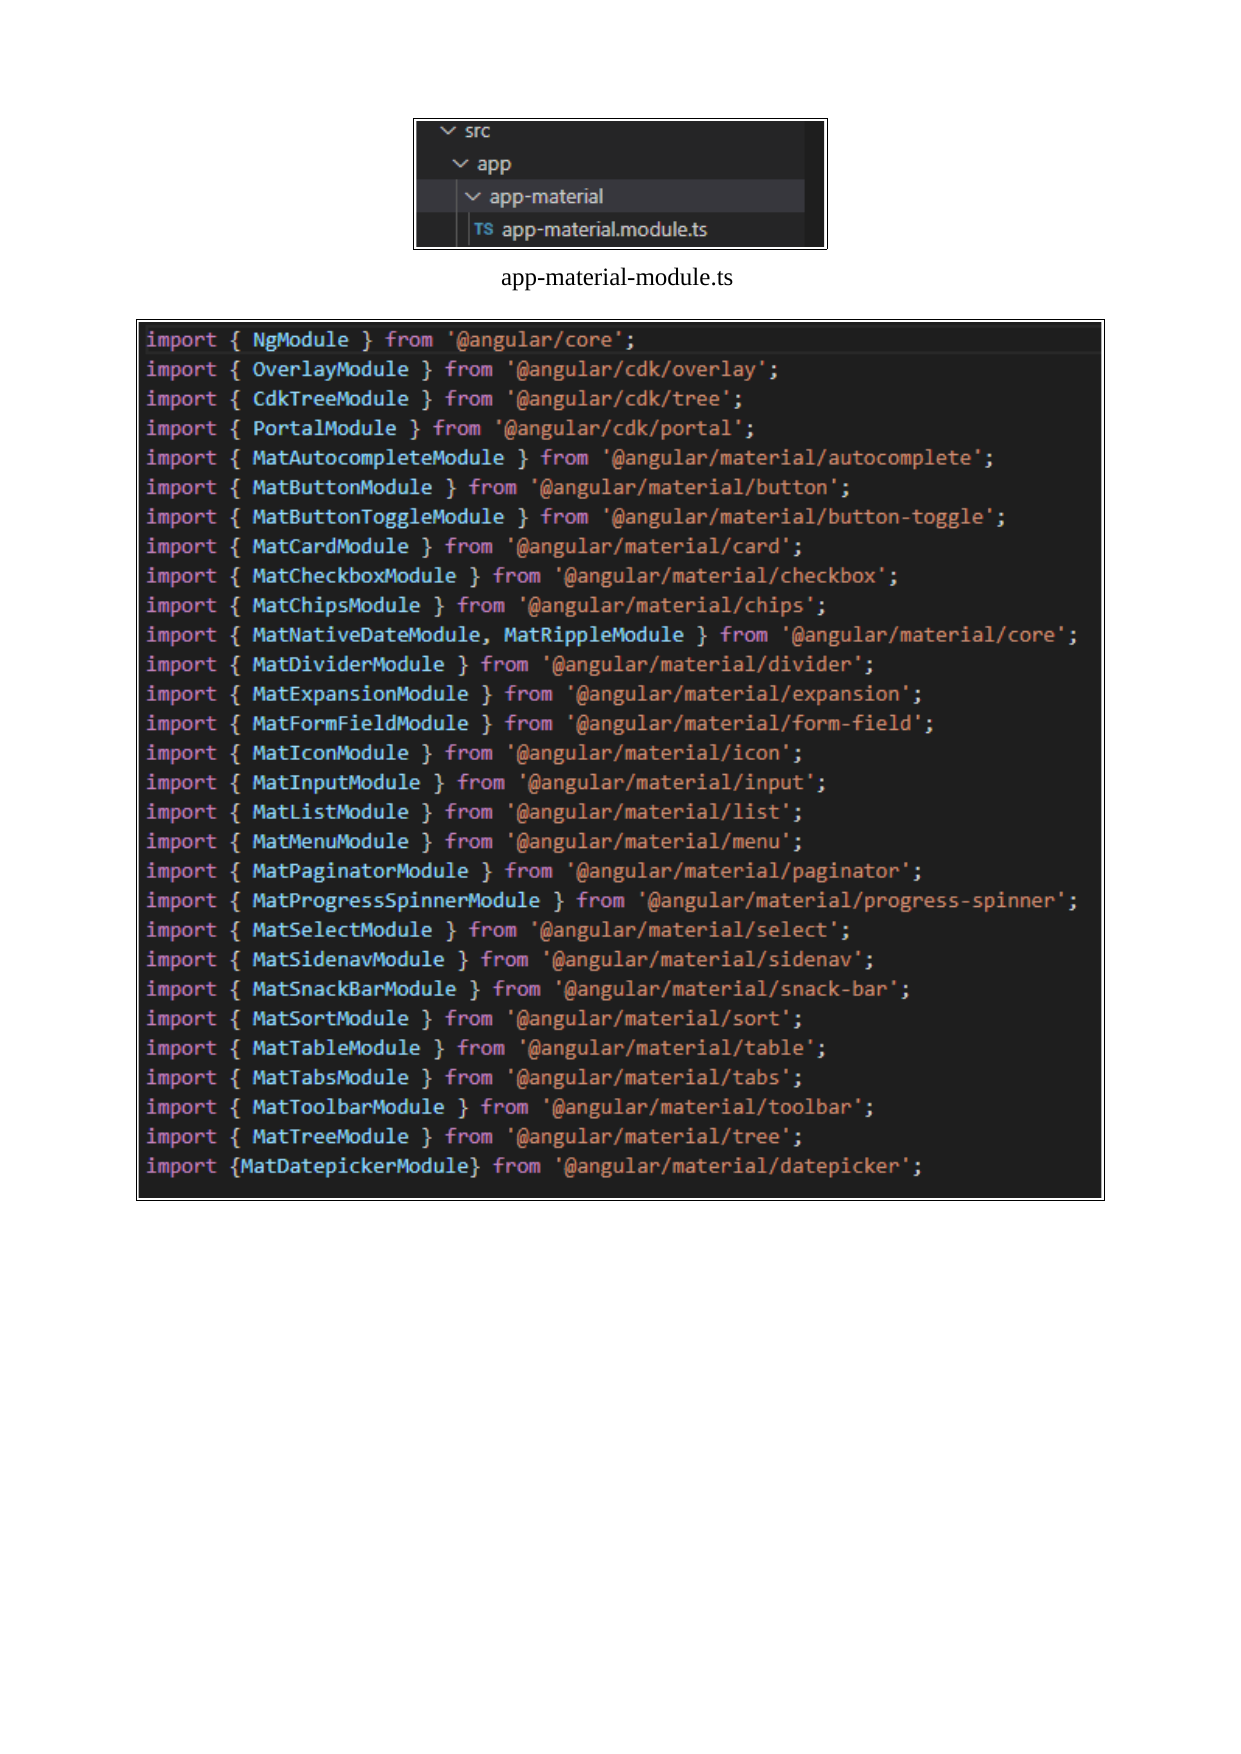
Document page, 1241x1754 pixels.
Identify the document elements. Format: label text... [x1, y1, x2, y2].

picture [416, 121, 825, 247]
picture [138, 322, 1102, 1198]
text app-material-module.ts [118, 262, 1122, 291]
